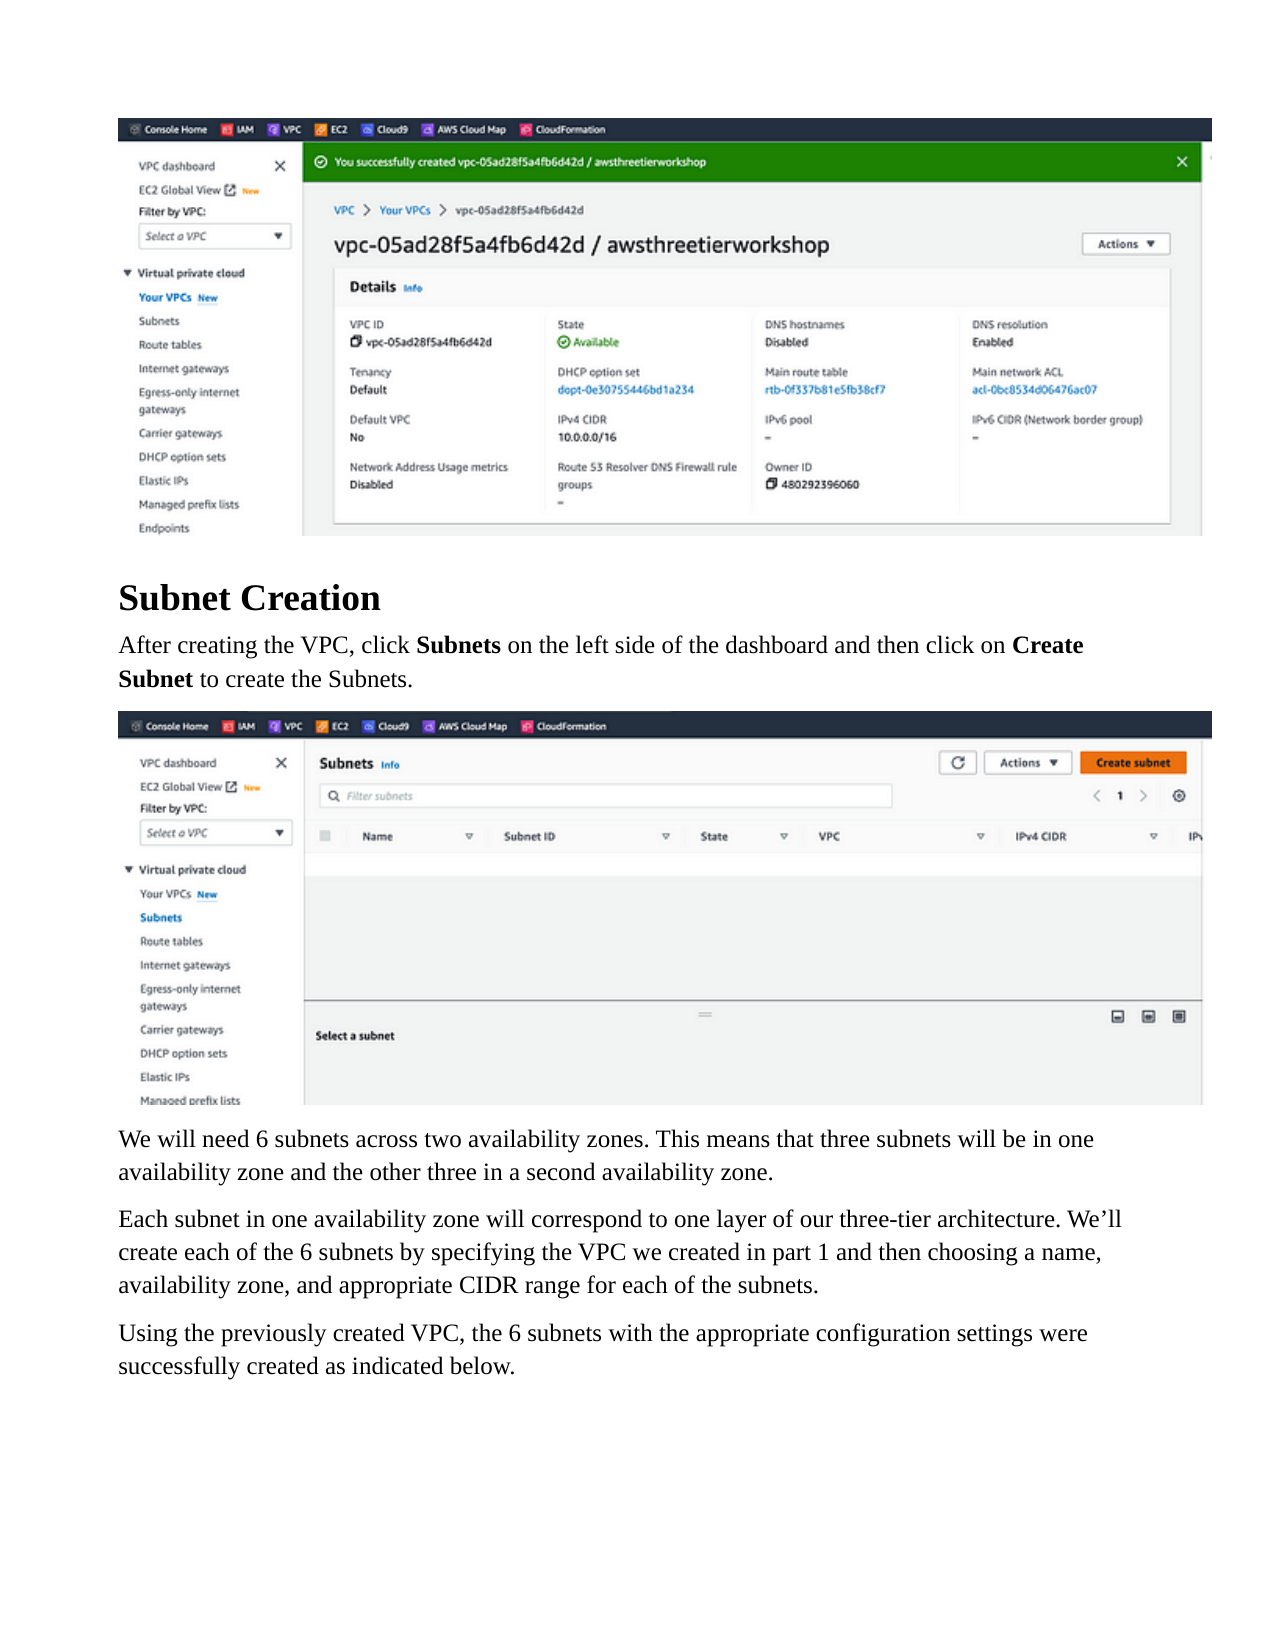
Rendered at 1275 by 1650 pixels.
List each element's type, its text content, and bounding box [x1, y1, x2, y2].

picture [118, 118, 1212, 536]
text After creating the VPC, click Subnets on the left side of the dashboard and then click on Create Subnet to create the Subnets. [118, 631, 1157, 692]
picture [118, 711, 1212, 1105]
text Using the previously created VPC, the 6 subnets with the appropriate configuration settings were successfully created as indicated below. [118, 1318, 1157, 1380]
text Each subnet in one availability zone will correspond to one layer of our three-tier architecture. We’ll create each of the 6 subnets by specifying the VPC we created in part 1 and then choosing a name, availability zone, and appropriate CIDR range for each of the subnets. [118, 1204, 1157, 1299]
text We will need 6 subnets across two availability zones. This means that three subnets will be in one availability zone and the other three in a second availability zone. [118, 1124, 1157, 1186]
subtitle Subnet Creation [118, 575, 1157, 618]
